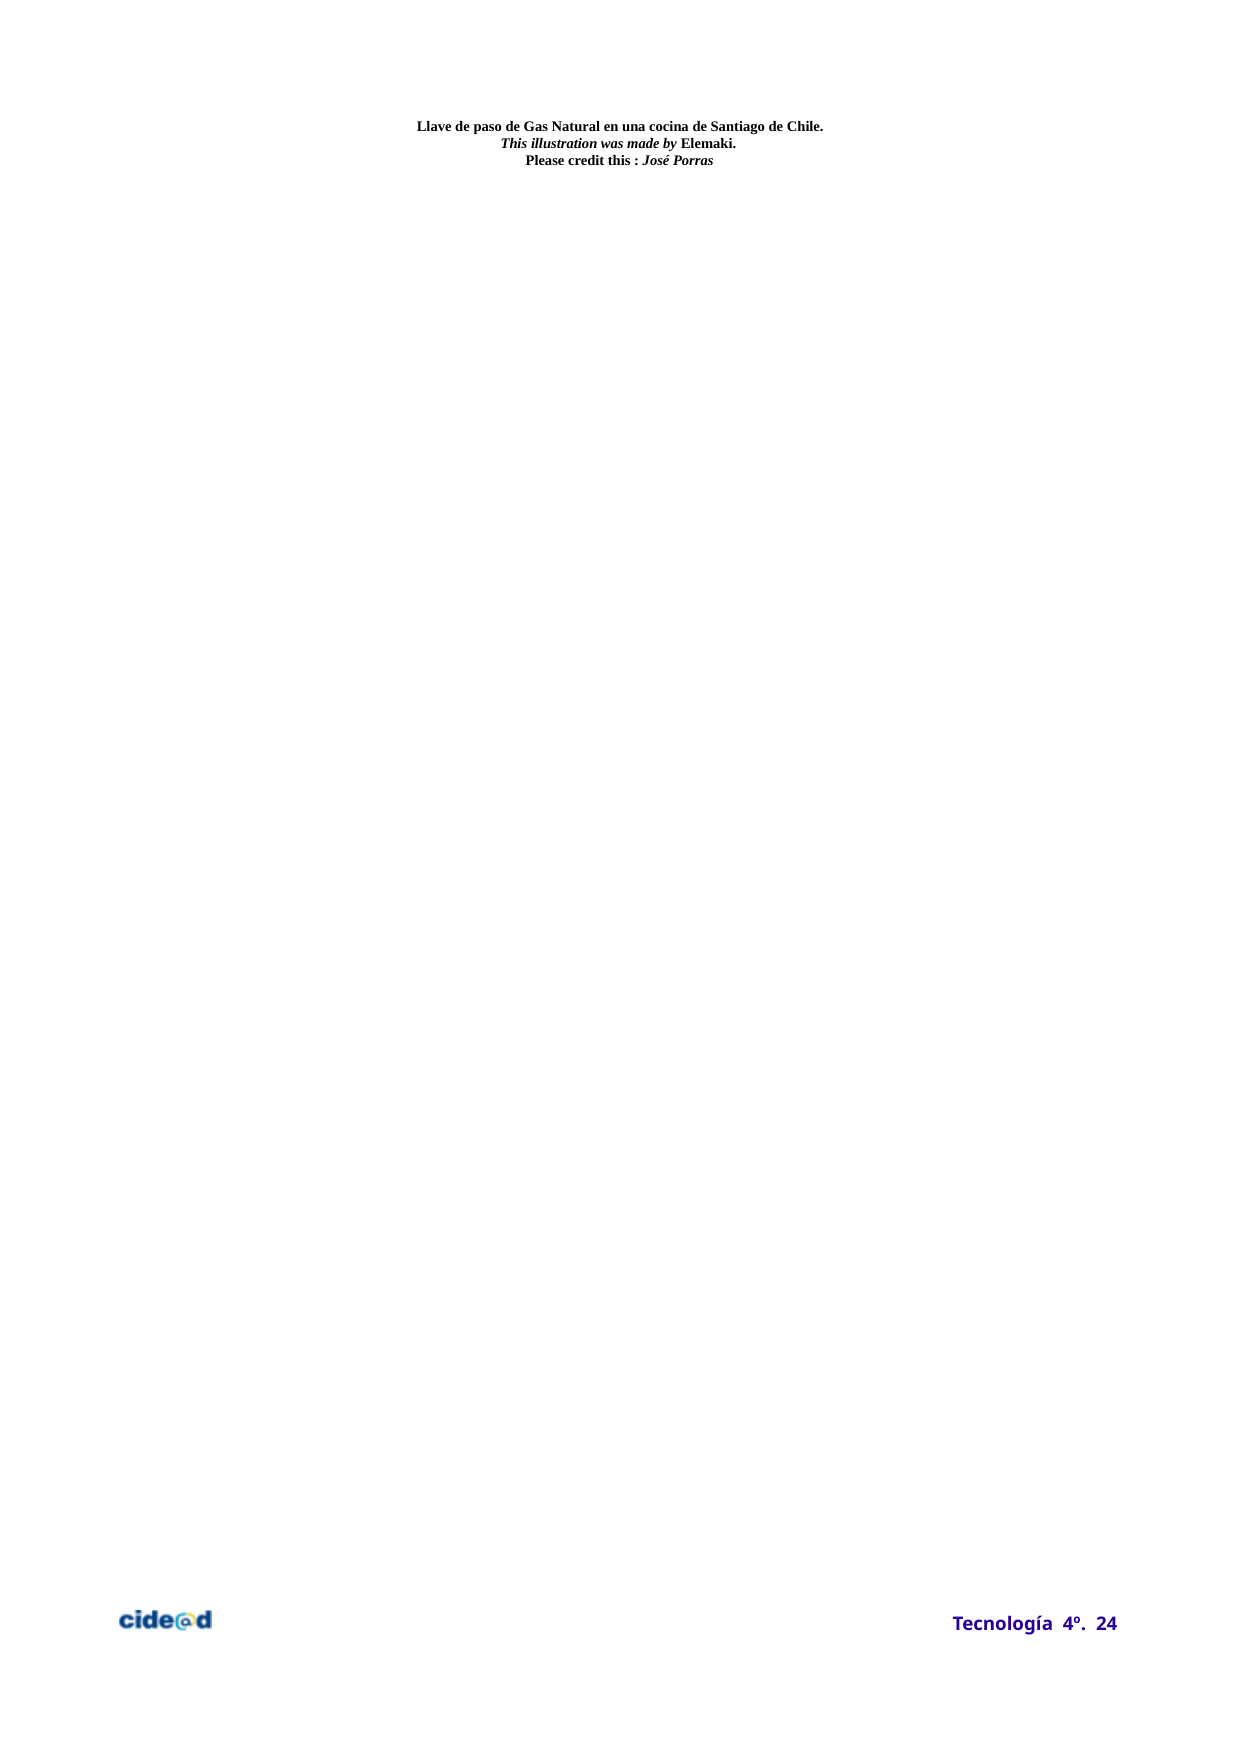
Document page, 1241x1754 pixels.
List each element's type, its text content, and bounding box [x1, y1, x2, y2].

text This illustration was made by Elemaki. [118, 135, 1122, 152]
picture [118, 1610, 212, 1632]
text Please credit this : José Porras [118, 152, 1122, 168]
text Llave de paso de Gas Natural en una cocina de Santiago de Chile. [118, 118, 1122, 135]
